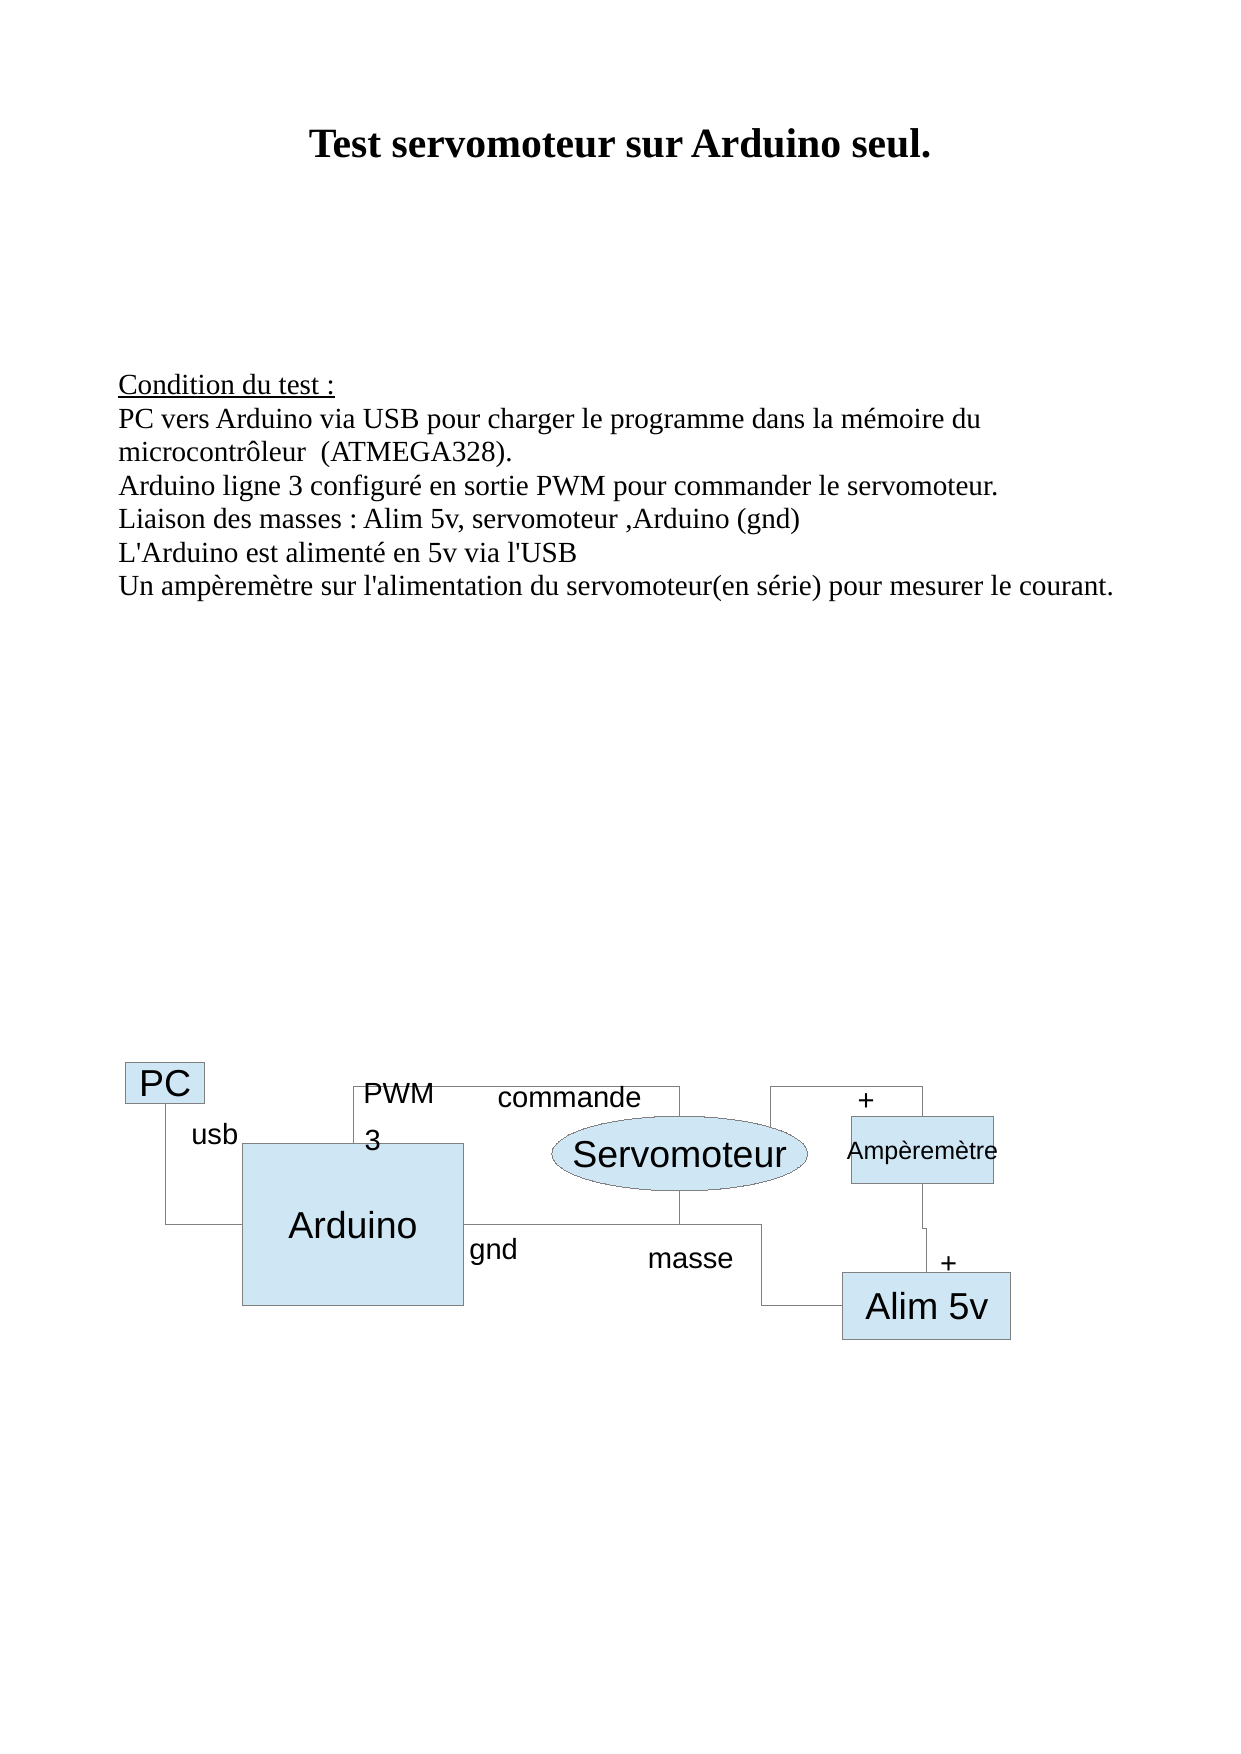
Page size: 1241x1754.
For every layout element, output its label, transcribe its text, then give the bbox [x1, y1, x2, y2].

text PC vers Arduino via USB pour charger le programme dans la mémoire du microcontrôleur (ATMEGA328). [118, 401, 1122, 468]
text Test servomoteur sur Arduino seul. [118, 118, 1122, 166]
text Un ampèremètre sur l'alimentation du servomoteur(en série) pour mesurer le courant. [118, 568, 1122, 602]
text L'Arduino est alimenté en 5v via l'USB [118, 535, 1122, 568]
text Liaison des masses : Alim 5v, servomoteur ,Arduino (gnd) [118, 501, 1122, 535]
text Arduino ligne 3 configuré en sortie PWM pour commander le servomoteur. [118, 468, 1122, 501]
text Condition du test : [118, 367, 1122, 401]
